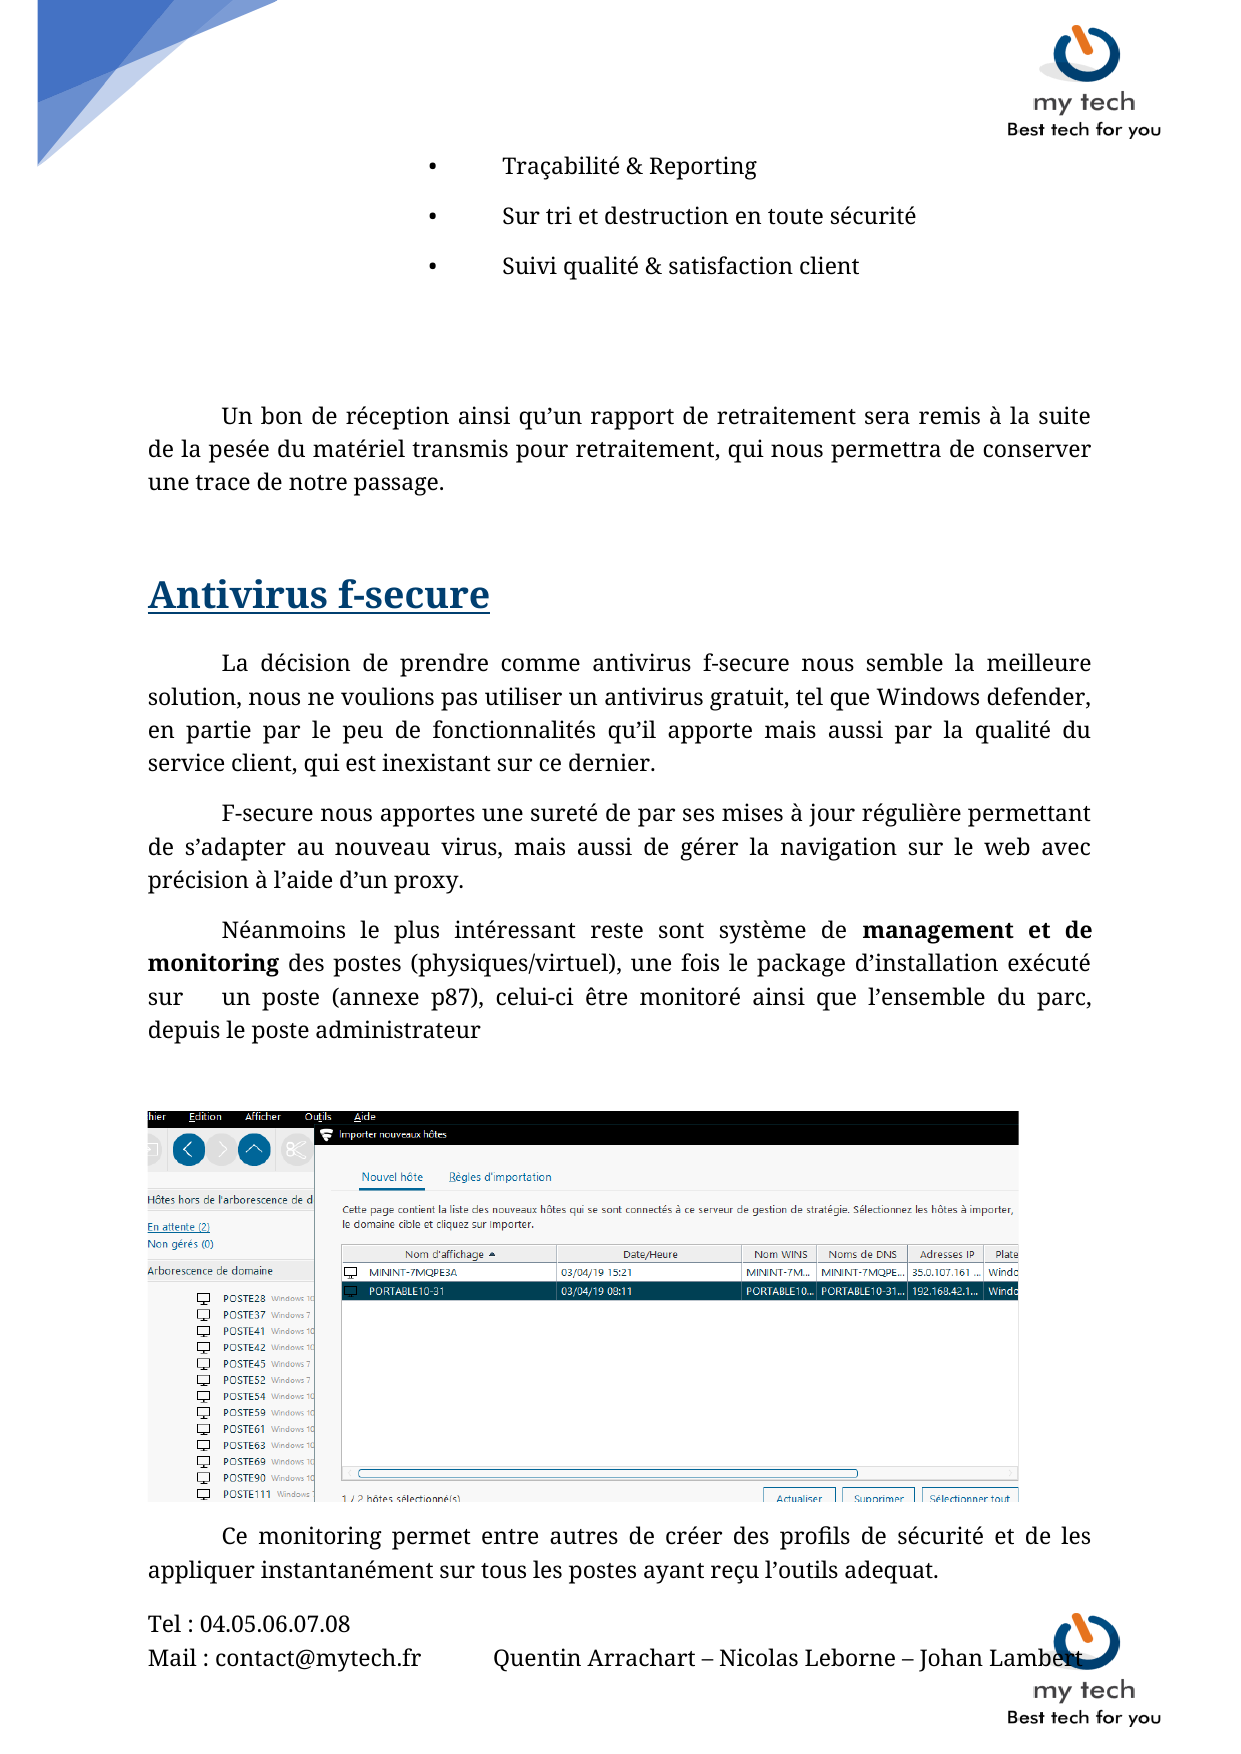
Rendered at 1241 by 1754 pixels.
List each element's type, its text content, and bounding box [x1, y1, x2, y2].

text Un bon de réception ainsi qu’un rapport de retraitement sera remis à la suite de la pesée du matériel transmis pour retraitement, qui nous permettra de conserver une trace de notre passage. [148, 398, 1093, 498]
text • Sur tri et destruction en toute sécurité [428, 198, 1093, 231]
subtitle Antivirus f-secure [148, 568, 1093, 619]
text La décision de prendre comme antivirus f-secure nous semble la meilleure solution, nous ne voulions pas utiliser un antivirus gratuit, tel que Windows defender, en partie par le peu de fonctionnalités qu’il apporte mais aussi par la qualité du service client, qui est inexistant sur ce dernier. [148, 645, 1093, 778]
text Néanmoins le plus intéressant reste sont système de management et de monitoring des postes (physiques/virtuel), une fois le package d’installation exécuté sur un poste (annexe p87), celui-ci être monitoré ainsi que l’ensemble du parc, depuis le poste administrateur [148, 912, 1093, 1045]
text F-secure nous apportes une sureté de par ses mises à jour régulière permettant de s’adapter au nouveau virus, mais aussi de gérer la navigation sur le web avec précision à l’aide d’un proxy. [148, 795, 1093, 895]
text • Suivi qualité & satisfaction client [428, 248, 1093, 281]
text • Traçabilité & Reporting [428, 148, 1093, 181]
text Ce monitoring permet entre autres de créer des profils de sécurité et de les appliquer instantanément sur tous les postes ayant reçu l’outils adequat. [148, 1518, 1093, 1585]
